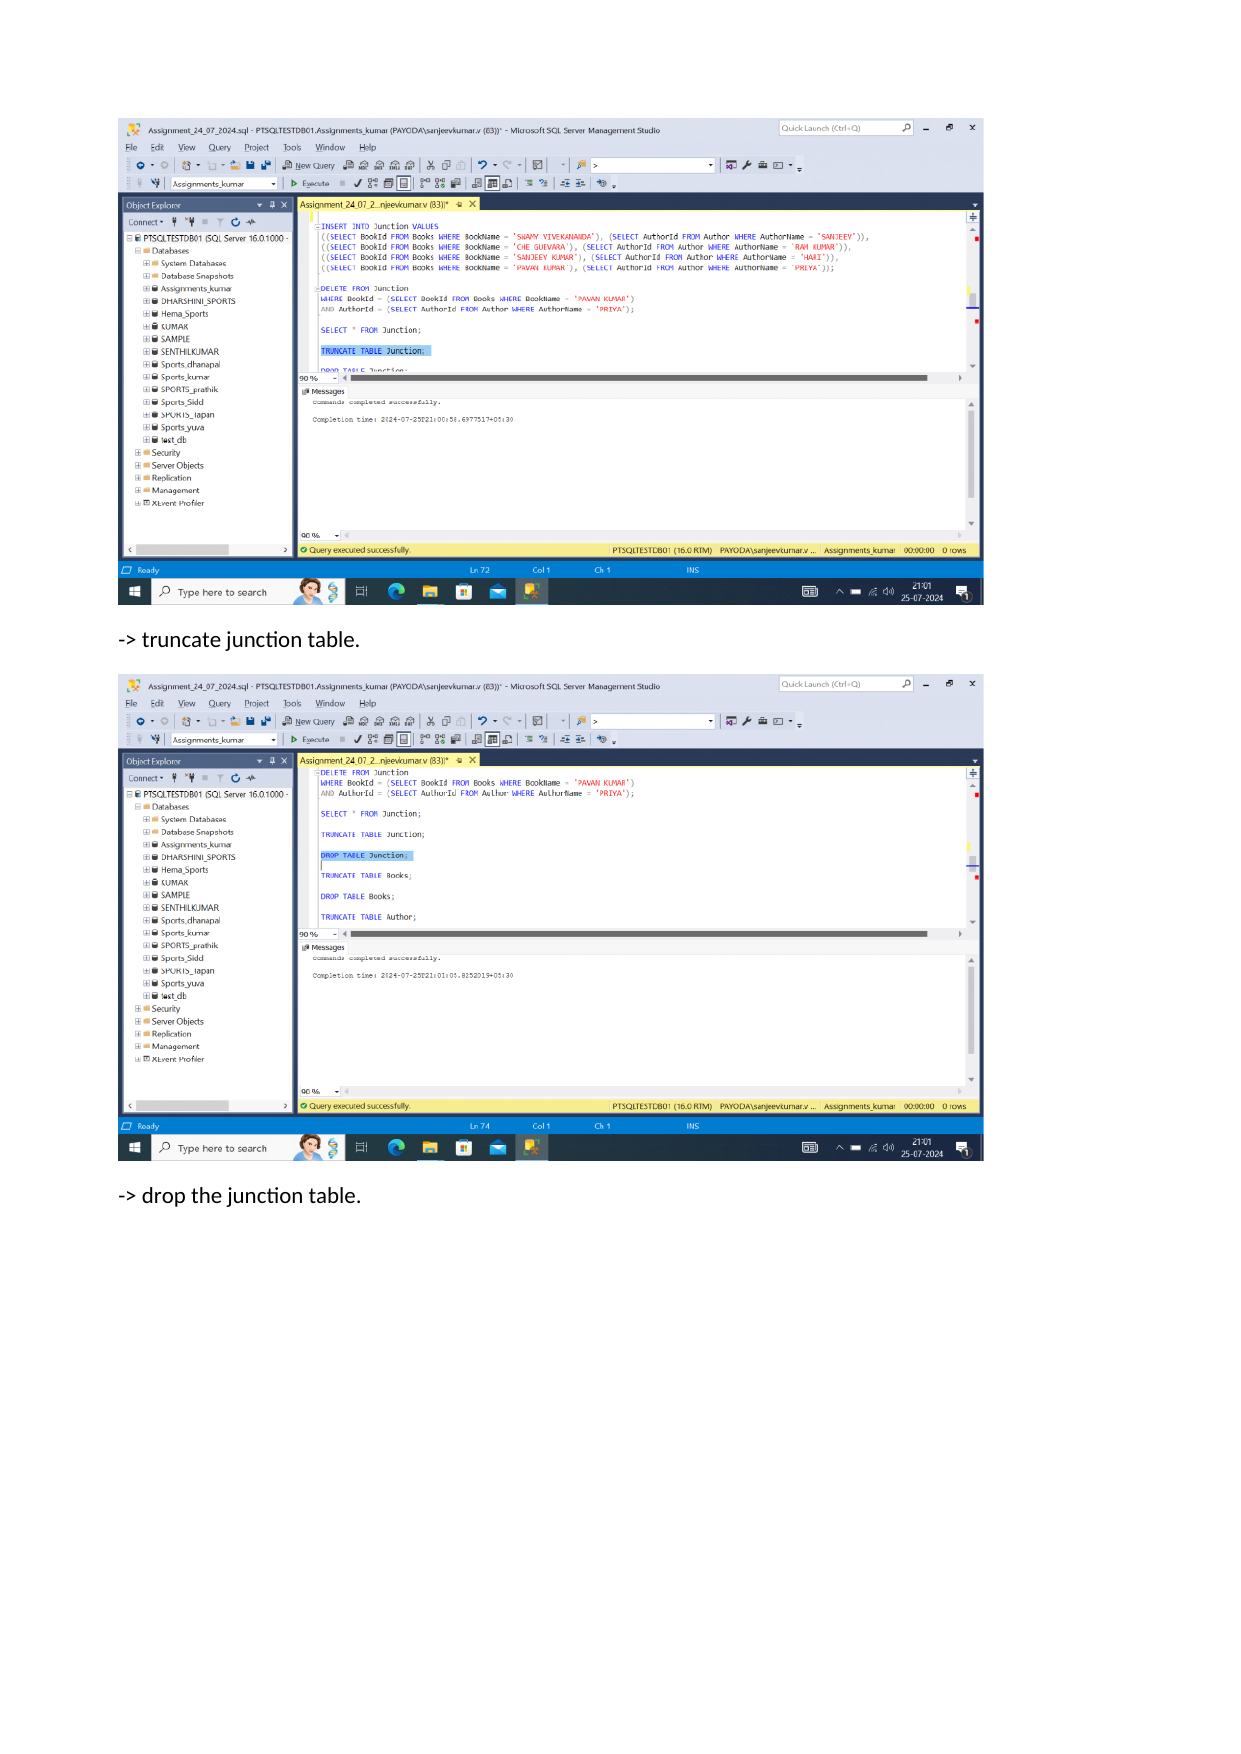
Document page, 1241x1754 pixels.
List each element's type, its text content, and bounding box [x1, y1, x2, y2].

text -> truncate junction table. [118, 625, 1122, 653]
text -> drop the junction table. [118, 1182, 1122, 1209]
